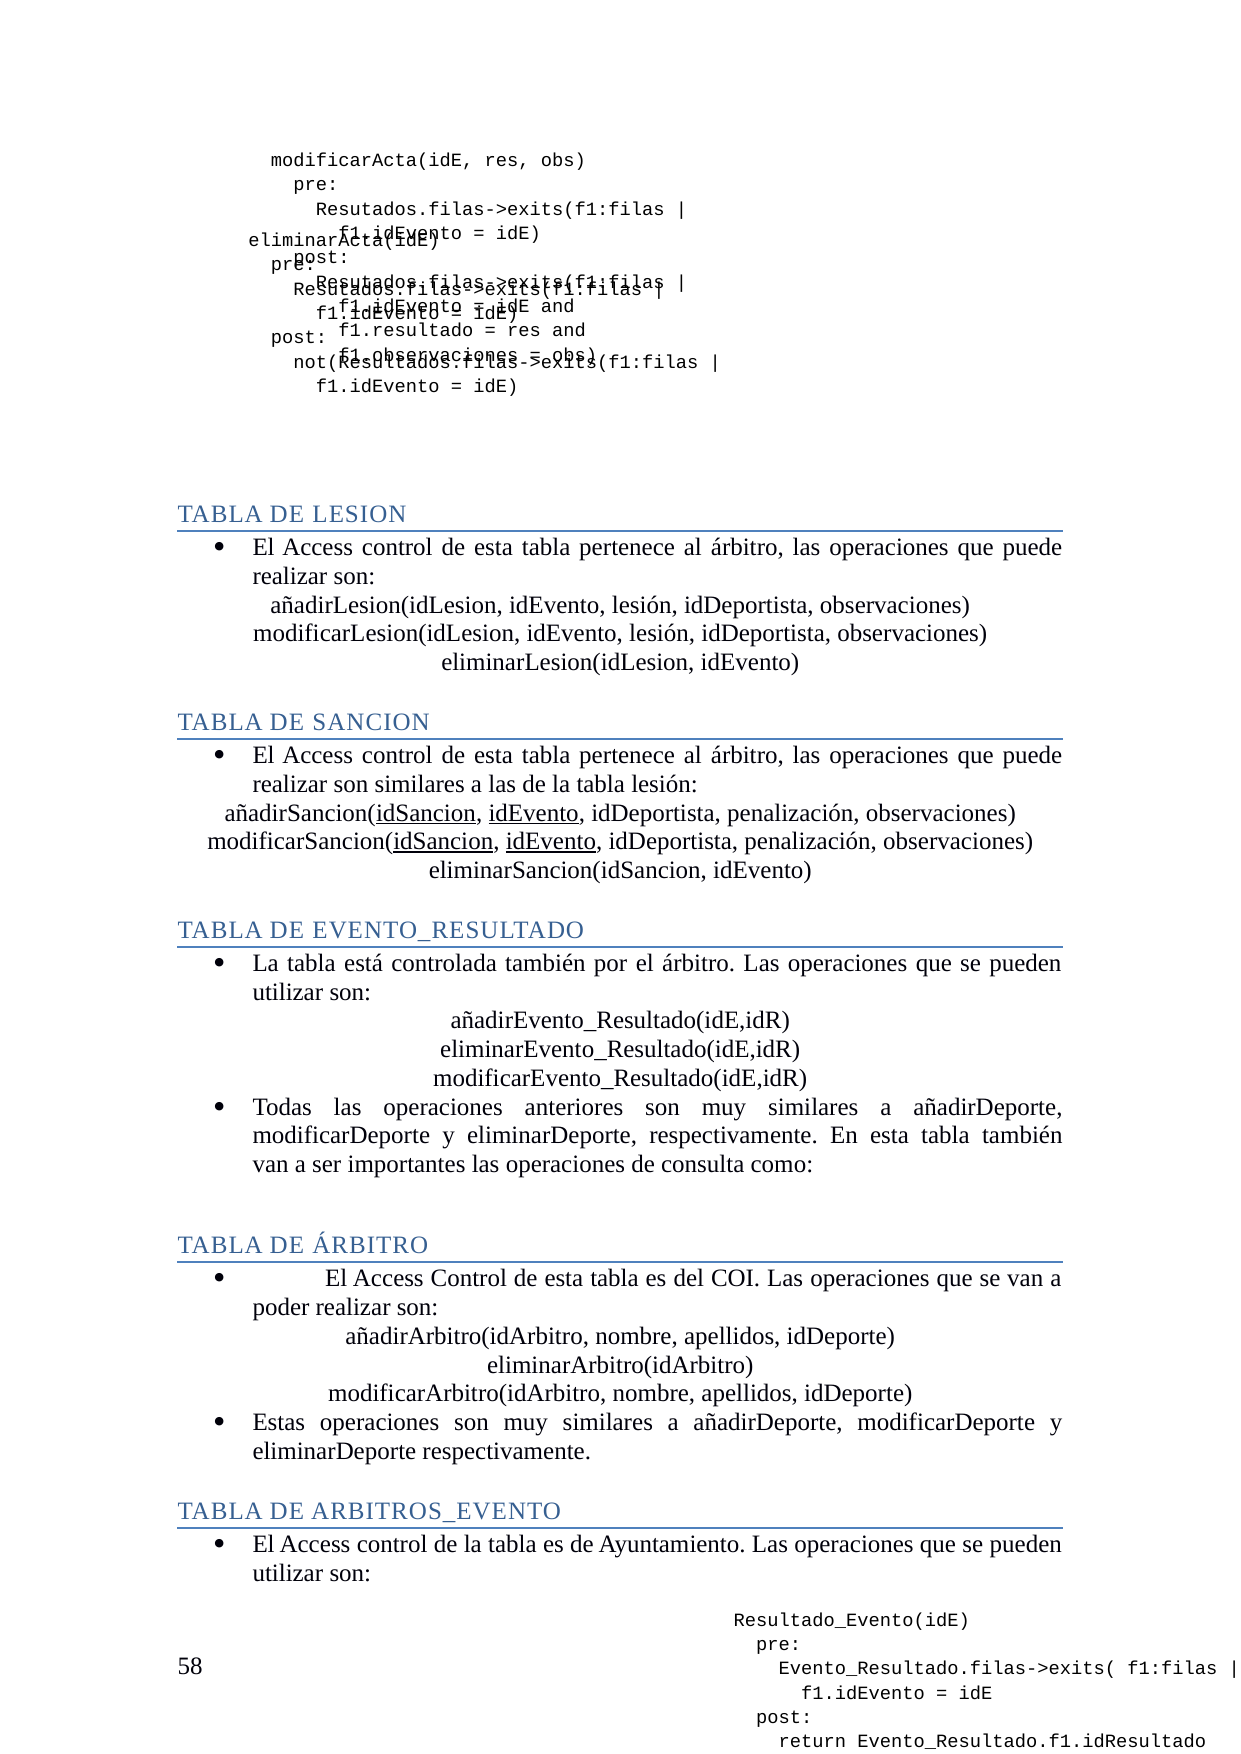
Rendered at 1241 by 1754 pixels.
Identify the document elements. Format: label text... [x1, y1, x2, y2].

text eliminarLesion(idLesion, idEvento) [177, 647, 1063, 676]
subtitle TABLA DE SANCION [177, 707, 1063, 738]
text añadirSancion(idSancion, idEvento, idDeportista, penalización, observaciones) [177, 798, 1063, 826]
list Todas las operaciones anteriores son muy similares a añadirDeporte, modificarDeporte y eliminarDeporte, respectivamente. En esta tabla también van a ser importantes las operaciones de consulta como: [215, 1092, 1063, 1178]
text añadirEvento_Resultado(idE,idR) [177, 1006, 1063, 1034]
text modificarEvento_Resultado(idE,idR) [177, 1063, 1063, 1092]
text eliminarEvento_Resultado(idE,idR) [177, 1034, 1063, 1063]
list Estas operaciones son muy similares a añadirDeporte, modificarDeporte y eliminarDeporte respectivamente. [215, 1407, 1063, 1465]
subtitle TABLA DE ÁRBITRO [177, 1231, 1063, 1261]
text modificarSancion(idSancion, idEvento, idDeportista, penalización, observaciones) [177, 826, 1063, 855]
list El Access control de esta tabla pertenece al árbitro, las operaciones que puede realizar son similares a las de la tabla lesión: [215, 740, 1063, 798]
list El Access Control de esta tabla es del COI. Las operaciones que se van a poder realizar son: [215, 1263, 1063, 1321]
text modificarLesion(idLesion, idEvento, lesión, idDeportista, observaciones) [177, 618, 1063, 647]
text eliminarArbitro(idArbitro) [177, 1350, 1063, 1378]
list El Access control de esta tabla pertenece al árbitro, las operaciones que puede realizar son: [215, 532, 1063, 590]
subtitle TABLA DE ARBITROS_EVENTO [177, 1496, 1063, 1527]
list La tabla está controlada también por el árbitro. Las operaciones que se pueden utilizar son: [215, 948, 1063, 1006]
subtitle TABLA DE EVENTO_RESULTADO [177, 915, 1063, 946]
text modificarArbitro(idArbitro, nombre, apellidos, idDeporte) [177, 1378, 1063, 1407]
list El Access control de la tabla es de Ayuntamiento. Las operaciones que se pueden utilizar son: [215, 1529, 1063, 1586]
text añadirArbitro(idArbitro, nombre, apellidos, idDeporte) [177, 1321, 1063, 1350]
text eliminarSancion(idSancion, idEvento) [177, 855, 1063, 884]
subtitle TABLA DE LESION [177, 499, 1063, 530]
text añadirLesion(idLesion, idEvento, lesión, idDeportista, observaciones) [177, 590, 1063, 618]
